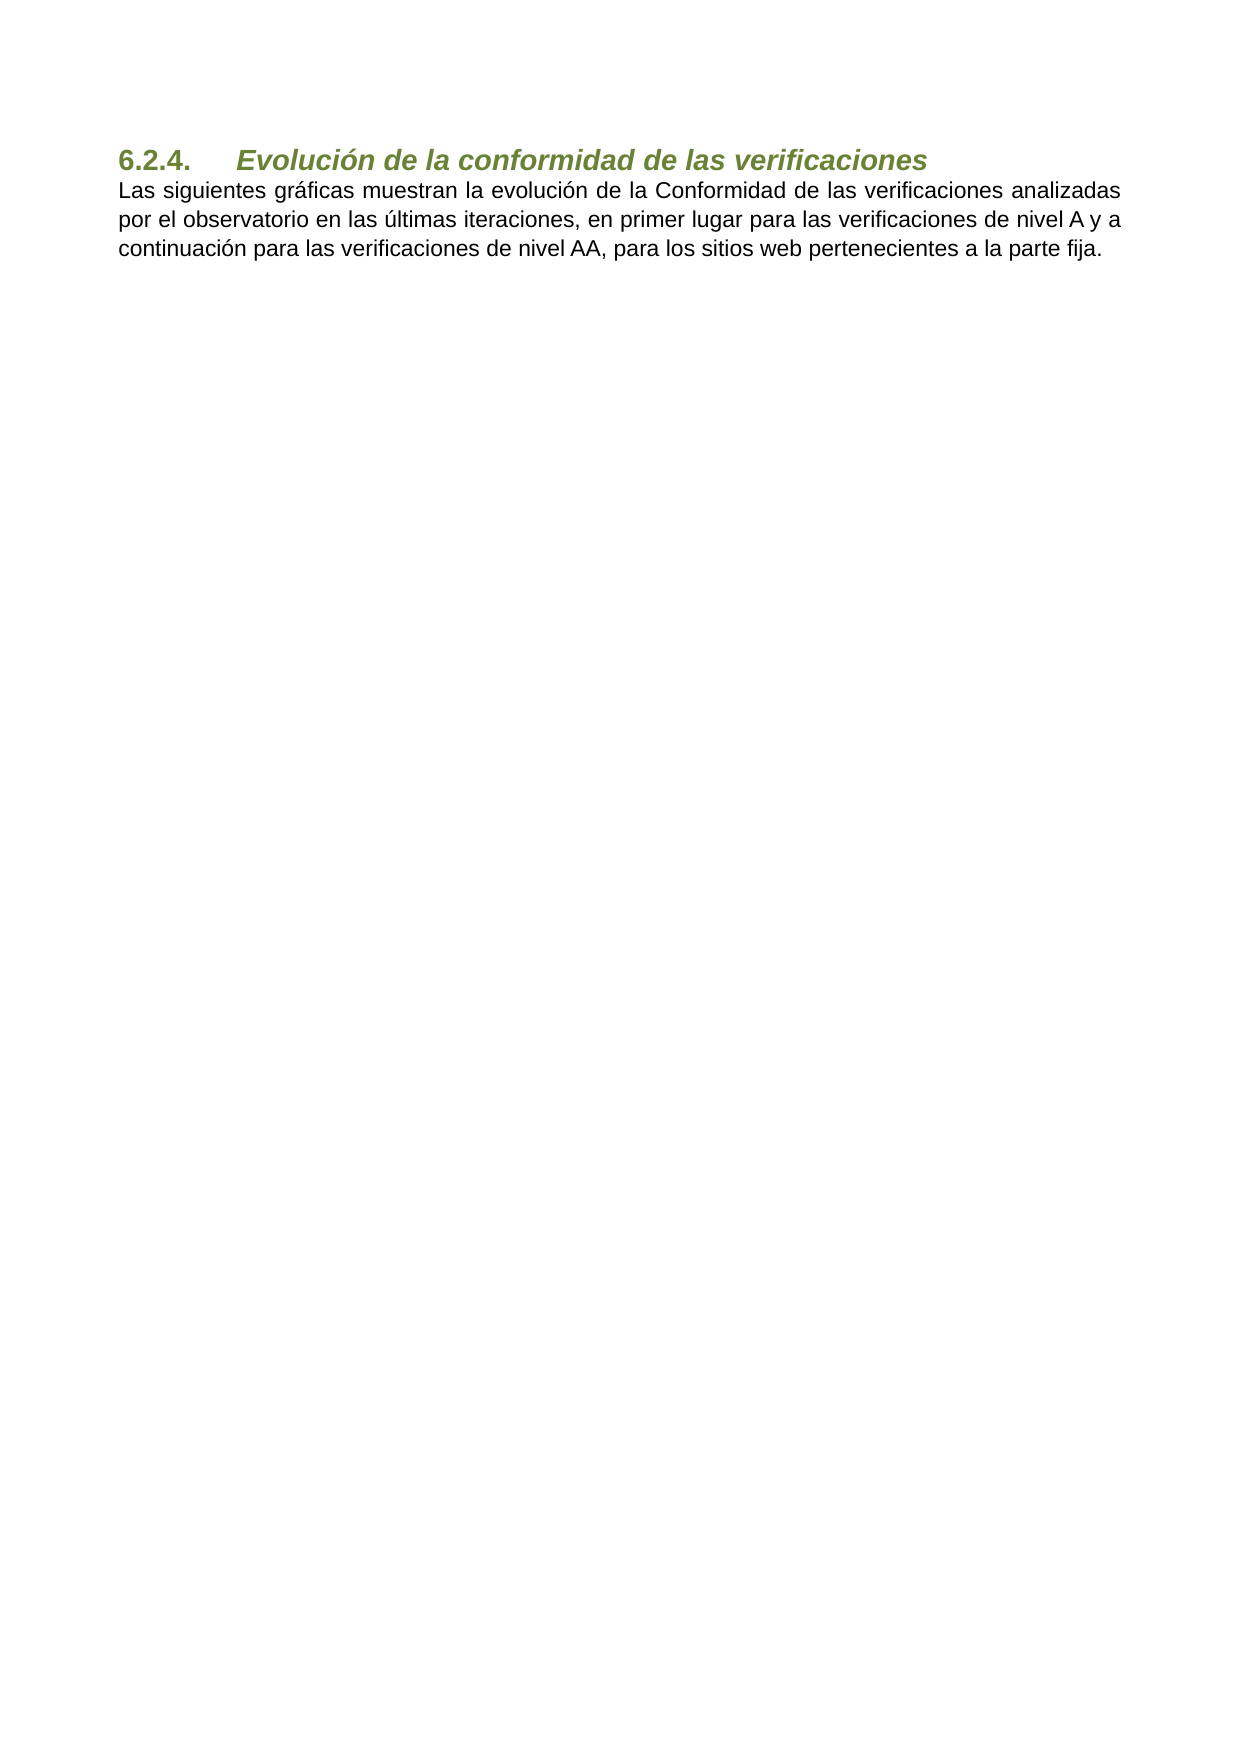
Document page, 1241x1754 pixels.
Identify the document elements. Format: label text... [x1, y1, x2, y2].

subtitle Evolución de la conformidad de las verificaciones [118, 143, 1122, 177]
text Las siguientes gráficas muestran la evolución de la Conformidad de las verificaciones analizadas por el observatorio en las últimas iteraciones, en primer lugar para las verificaciones de nivel A y a continuación para las verificaciones de nivel AA, para los sitios web pertenecientes a la parte fija. [118, 177, 1122, 261]
